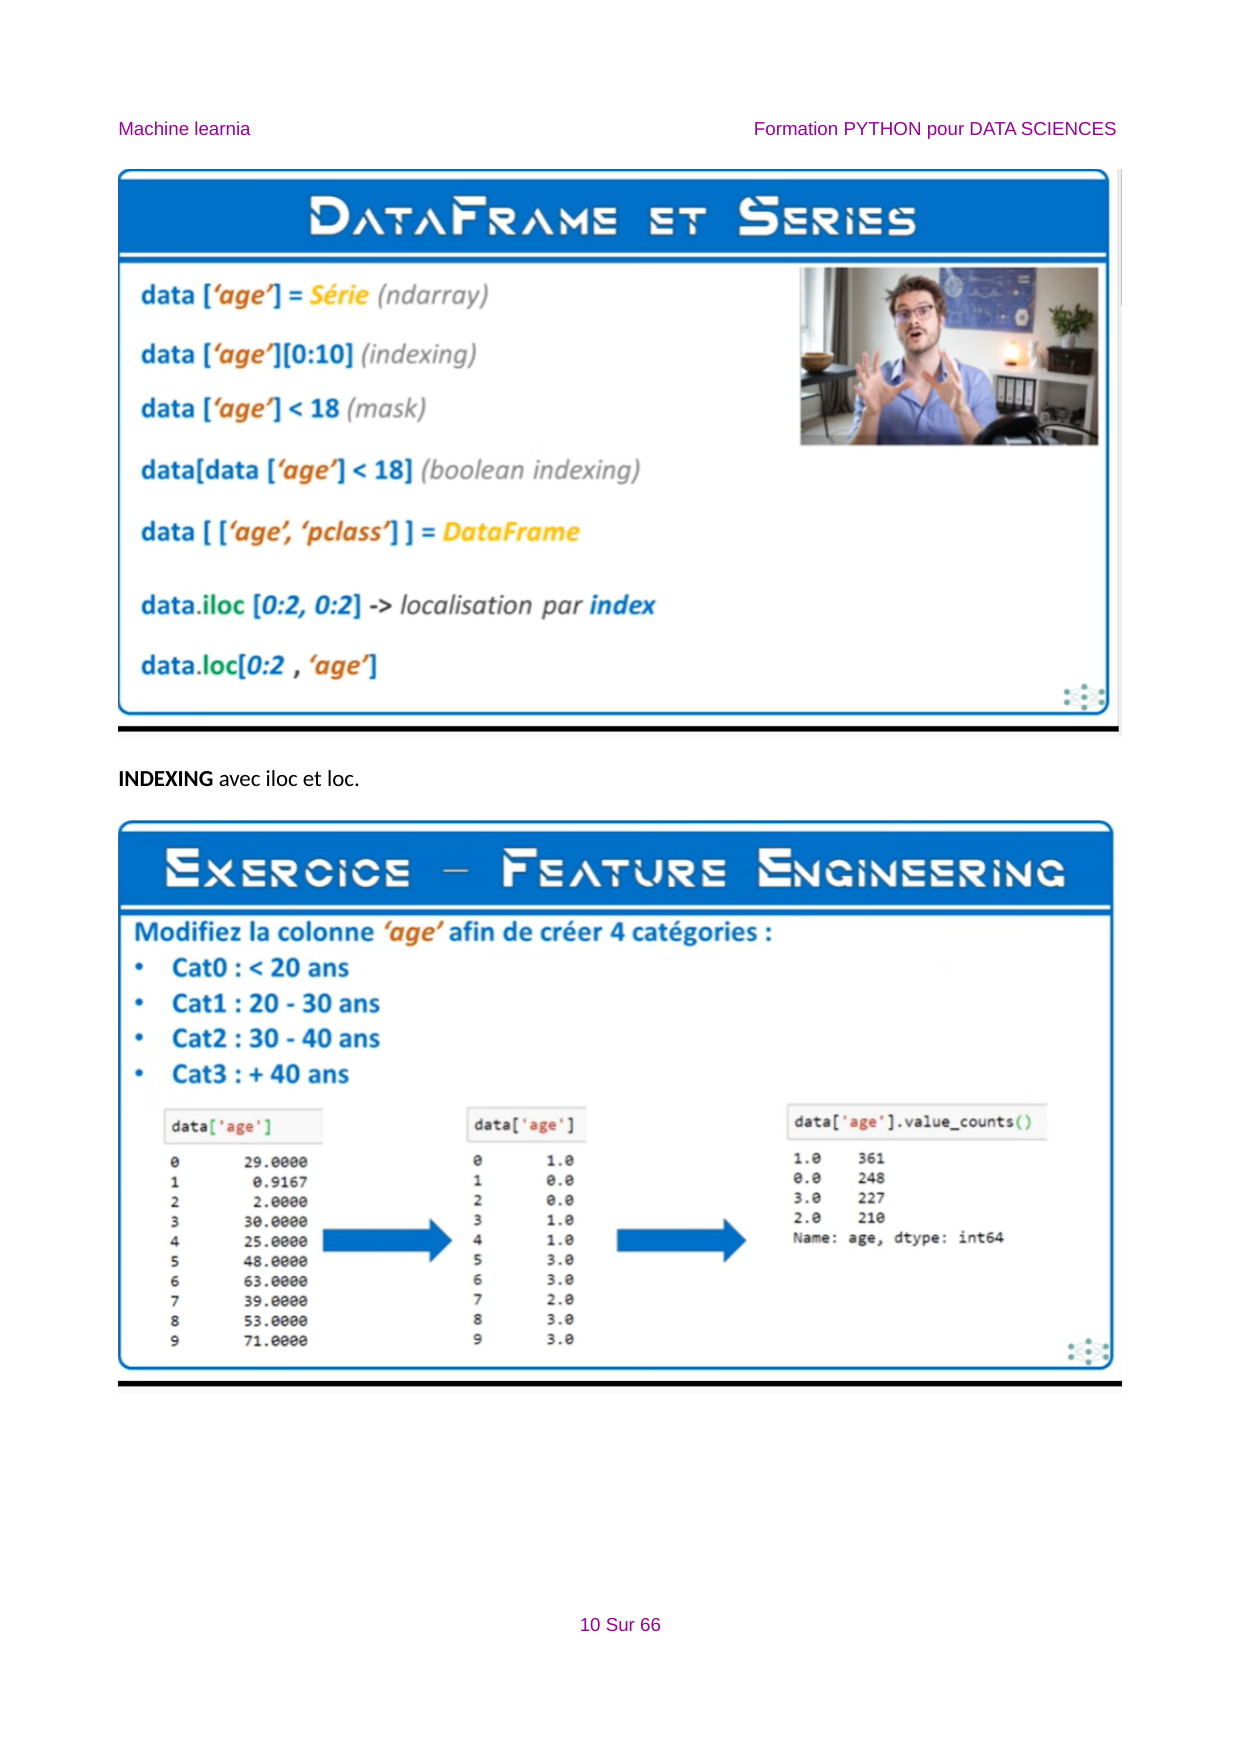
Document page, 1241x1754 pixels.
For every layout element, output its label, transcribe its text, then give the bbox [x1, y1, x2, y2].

text INDEXING avec iloc et loc. [118, 764, 1122, 793]
picture [118, 169, 1122, 737]
picture [118, 820, 1122, 1394]
